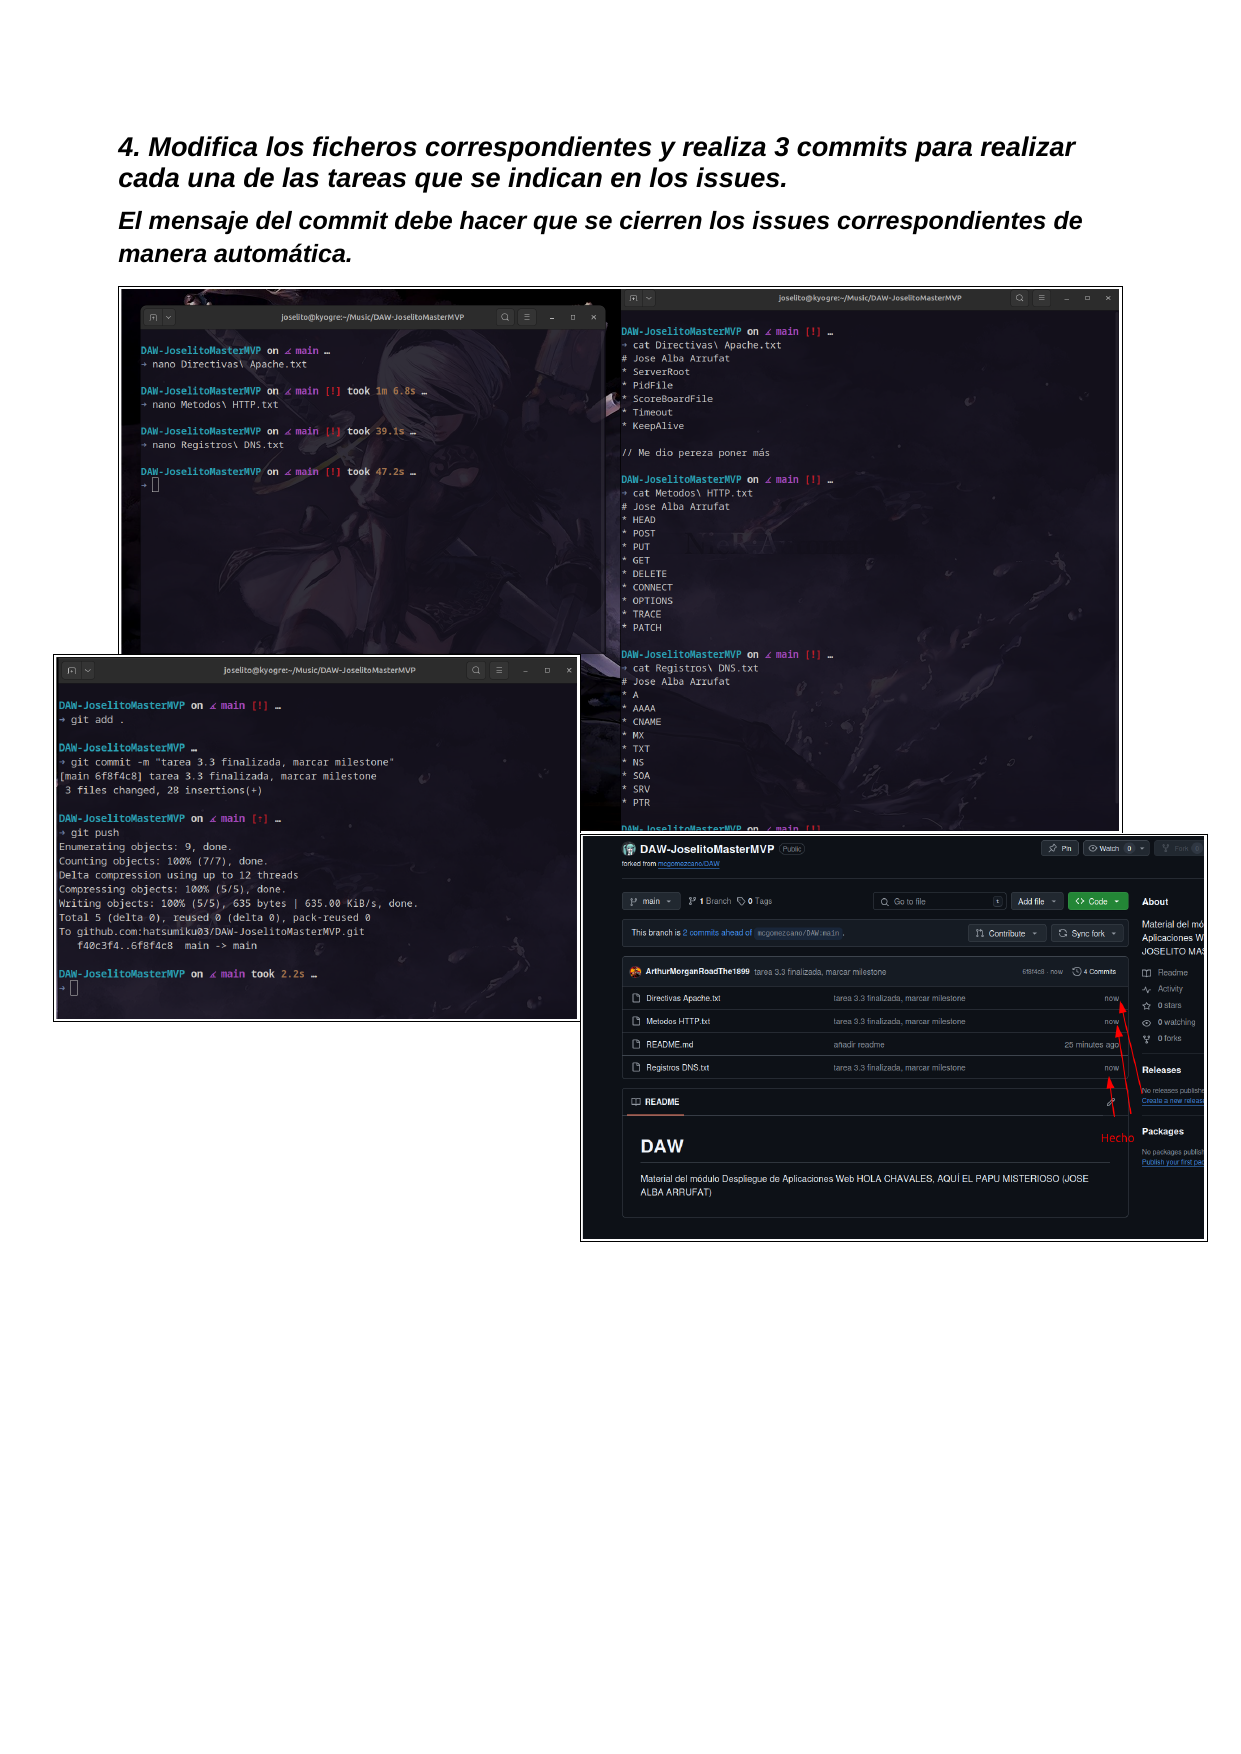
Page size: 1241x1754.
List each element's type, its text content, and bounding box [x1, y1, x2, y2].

picture [56, 657, 577, 1019]
text El mensaje del commit debe hacer que se cierren los issues correspondientes de manera automática. [118, 206, 1122, 267]
picture [121, 289, 1119, 831]
subtitle 4. Modifica los ficheros correspondientes y realiza 3 commits para realizar cada una de las tareas que se indican en los issues. [118, 131, 1122, 193]
picture [582, 836, 1204, 1239]
